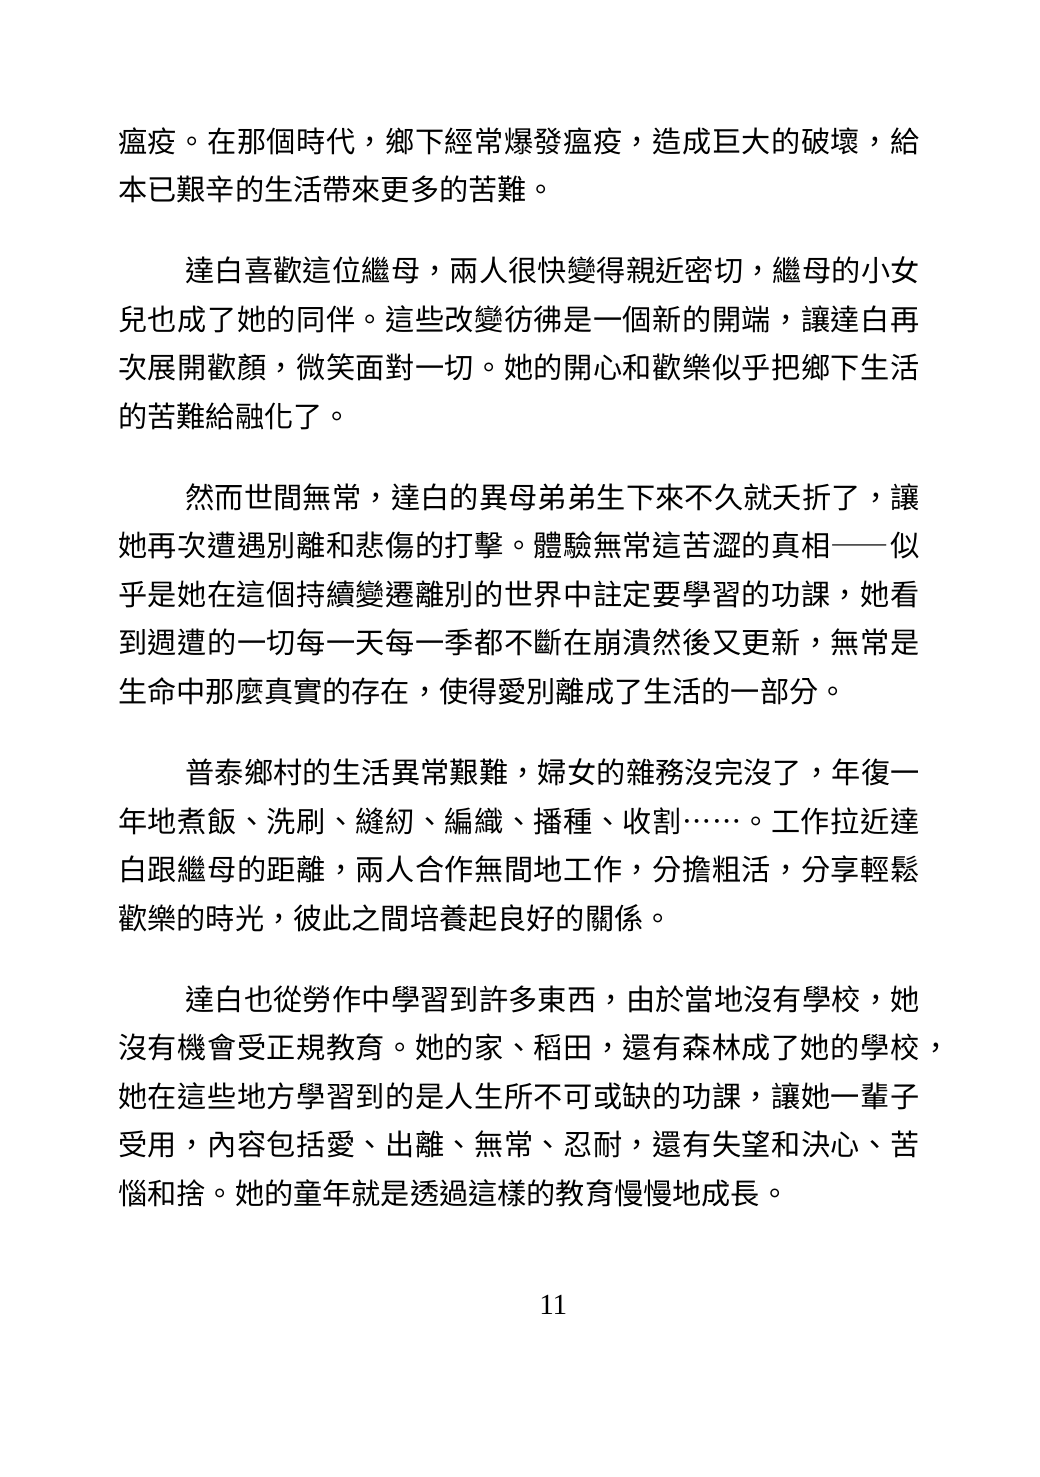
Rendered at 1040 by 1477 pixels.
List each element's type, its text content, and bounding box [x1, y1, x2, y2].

text 達白也從勞作中學習到許多東西，由於當地沒有學校，她沒有機會受正規教育。她的家、稻田，還有森林成了她的學校，她在這些地方學習到的是人生所不可或缺的功課，讓她一輩子受用，內容包括愛、出離、無常、忍耐，還有失望和決心、苦惱和捨。她的童年就是透過這樣的教育慢慢地成長。 [118, 976, 921, 1213]
text 達白的母親過世之後，達頌依照常規守節幾年，然後再婚。繼室是一個年輕的寡婦，帶著一個小女兒過門，她的前夫死於瘟疫。在那個時代，鄉下經常爆發瘟疫，造成巨大的破壞，給本已艱辛的生活帶來更多的苦難。 [118, 118, 921, 209]
text 普泰鄉村的生活異常艱難，婦女的雜務沒完沒了，年復一年地煮飯、洗刷、縫紉、編織、播種、收割……。工作拉近達白跟繼母的距離，兩人合作無間地工作，分擔粗活，分享輕鬆歡樂的時光，彼此之間培養起良好的關係。 [118, 749, 921, 937]
text 達白喜歡這位繼母，兩人很快變得親近密切，繼母的小女兒也成了她的同伴。這些改變彷彿是一個新的開端，讓達白再次展開歡顏，微笑面對一切。她的開心和歡樂似乎把鄉下生活的苦難給融化了。 [118, 248, 921, 436]
text 然而世間無常，達白的異母弟弟生下來不久就夭折了，讓她再次遭遇別離和悲傷的打擊。體驗無常這苦澀的真相——似乎是她在這個持續變遷離別的世界中註定要學習的功課，她看到週遭的一切每一天每一季都不斷在崩潰然後又更新，無常是生命中那麼真實的存在，使得愛別離成了生活的一部分。 [118, 474, 921, 711]
